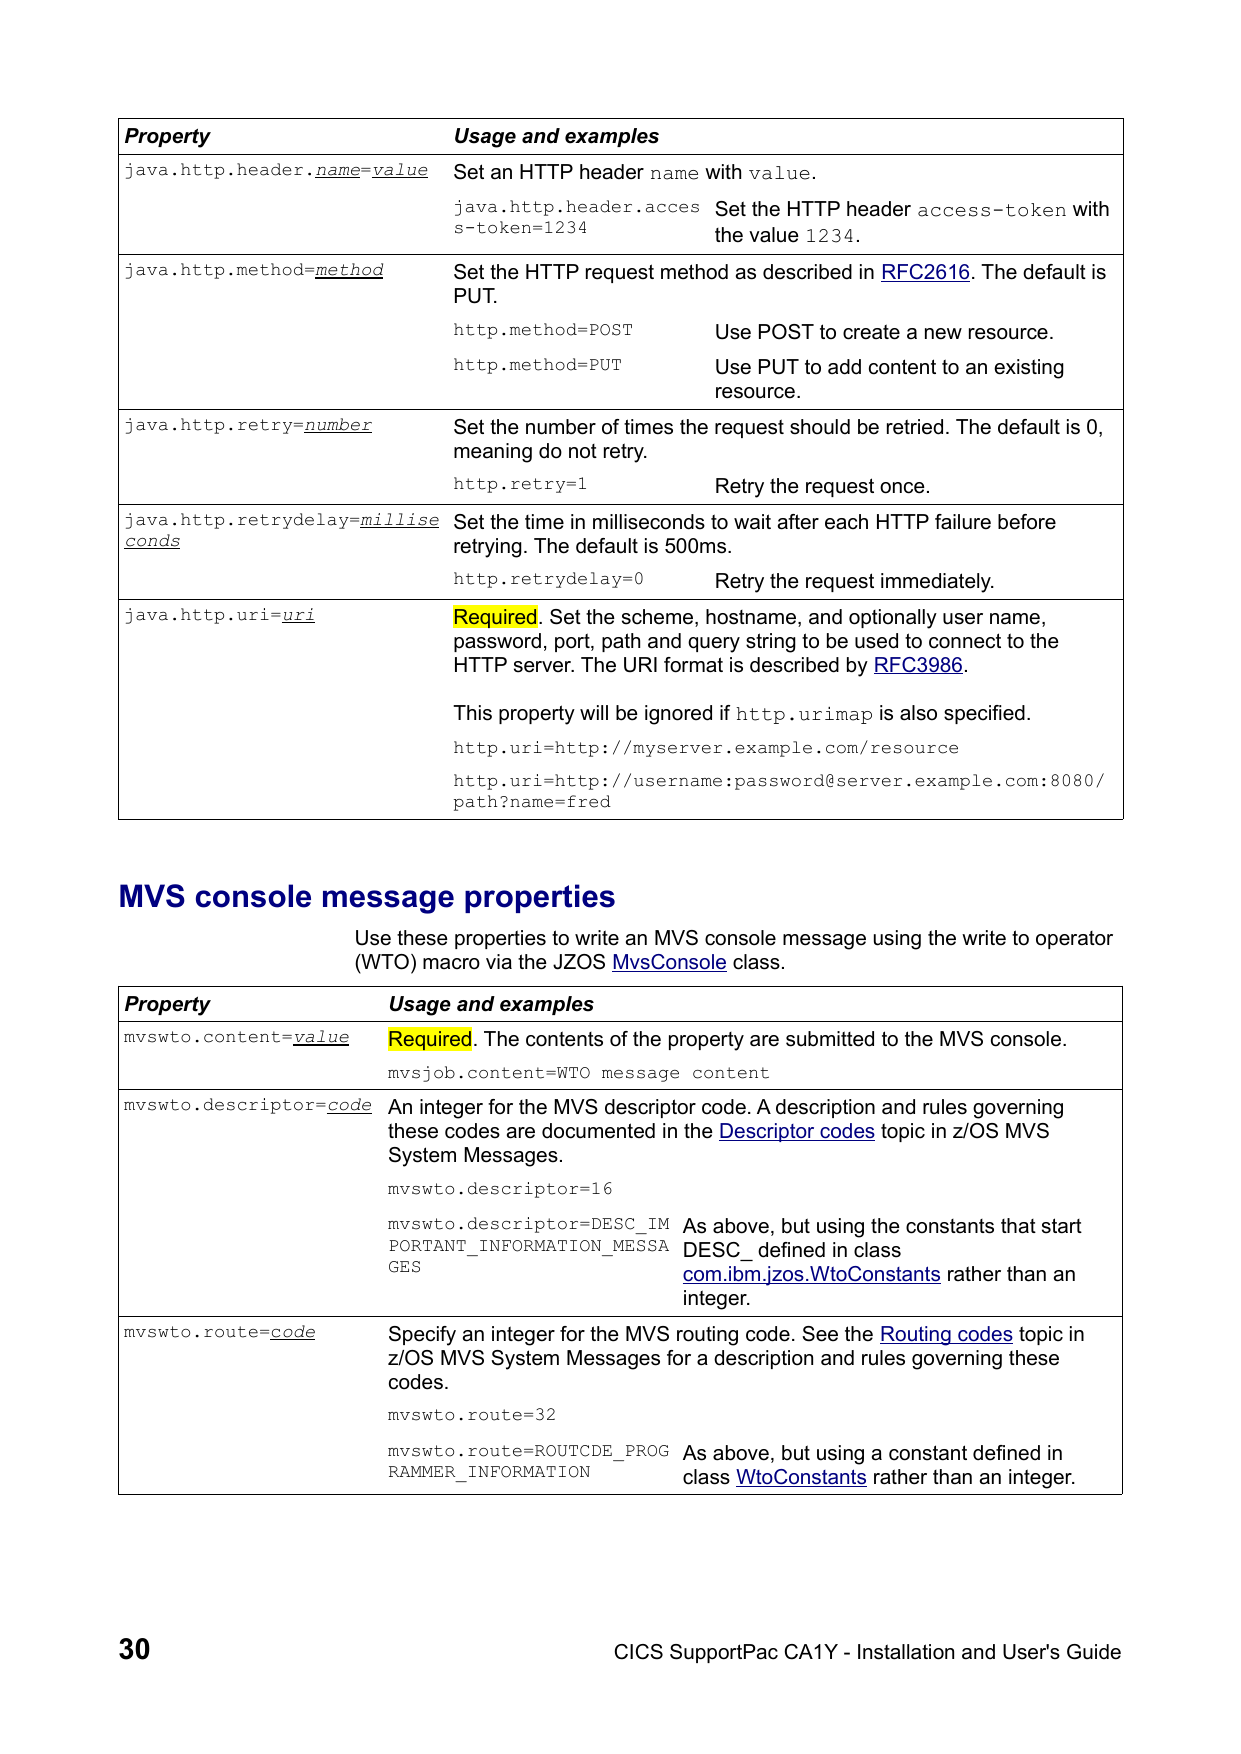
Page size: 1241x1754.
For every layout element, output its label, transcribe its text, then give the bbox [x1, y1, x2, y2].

table_cell As above, but using the constants that start DESC_ defined in class com.ibm.jzos.WtoConstants rather than an integer. [677, 1208, 1122, 1316]
table_cell mvswto.descriptor=code [119, 1090, 382, 1316]
table_cell java.http.method=method [119, 255, 447, 409]
table_header Property [119, 987, 382, 1021]
table_cell http.uri=http://username:password@server.example.com:8080/path?name=fred [448, 765, 1123, 819]
table_cell java.http.header.name=value [119, 155, 447, 191]
table_cell Use PUT to add content to an existing resource. [709, 349, 1123, 409]
table_cell mvswto.descriptor=16 [382, 1173, 677, 1208]
table_header Property [119, 119, 447, 154]
table_cell http.method=PUT [448, 349, 709, 409]
table_cell java.http.uri=uri [119, 600, 447, 819]
table_cell java.http.retrydelay=milliseconds [119, 505, 447, 599]
table_cell http.uri=http://myserver.example.com/resource [448, 732, 1123, 765]
table_cell http.retrydelay=0 [448, 563, 709, 599]
table_cell Set an HTTP header name with value. [448, 155, 1123, 191]
table_cell Set the time in milliseconds to wait after each HTTP failure before retrying. The default is 500ms. [448, 505, 1123, 563]
table_cell mvswto.route=ROUTCDE_PROGRAMMER_INFORMATION [382, 1435, 677, 1494]
table_cell [119, 1057, 382, 1089]
table_cell mvswto.route=32 [382, 1399, 677, 1435]
table_cell mvswto.route=code [119, 1317, 382, 1494]
table_cell An integer for the MVS descriptor code. A description and rules governing these codes are documented in the Descriptor codes topic in z/OS MVS System Messages. [382, 1090, 1122, 1173]
table_cell Set the number of times the request should be retried. The default is 0, meaning do not retry. [448, 410, 1123, 468]
table_cell mvsjob.content=WTO message content [382, 1057, 1122, 1089]
table_cell http.method=POST [448, 314, 709, 349]
table_cell mvswto.descriptor=DESC_IMPORTANT_INFORMATION_MESSAGES [382, 1208, 677, 1316]
table_cell Retry the request immediately. [709, 563, 1123, 599]
table_header Usage and examples [448, 119, 1123, 154]
table_cell [677, 1399, 1122, 1435]
table_cell http.retry=1 [448, 468, 709, 504]
table_cell [119, 191, 447, 254]
table_cell java.http.header.access-token=1234 [448, 191, 709, 254]
table_cell java.http.retry=number [119, 410, 447, 504]
table_cell Retry the request once. [709, 468, 1123, 504]
table_cell Use POST to create a new resource. [709, 314, 1123, 349]
table_cell As above, but using a constant defined in class WtoConstants rather than an integer. [677, 1435, 1122, 1494]
subtitle MVS console message properties [118, 878, 1122, 914]
table_cell Specify an integer for the MVS routing code. See the Routing codes topic in z/OS MVS System Messages for a description and rules governing these codes. [382, 1317, 1122, 1399]
text Use these properties to write an MVS console message using the write to operator (WTO) macro via the JZOS MvsConsole class. [354, 926, 1122, 974]
table_cell Set the HTTP header access-token with the value 1234. [709, 191, 1123, 254]
table_cell Required. Set the scheme, hostname, and optionally user name, password, port, path and query string to be used to connect to the HTTP server. The URI format is described by RFC3986. This property will be ignored if http.urimap is also specified. [448, 600, 1123, 732]
table_cell [677, 1173, 1122, 1208]
table_cell Required. The contents of the property are submitted to the MVS console. [382, 1022, 1122, 1057]
table_cell mvswto.content=value [119, 1022, 382, 1057]
table_header Usage and examples [382, 987, 1122, 1021]
table_cell Set the HTTP request method as described in RFC2616. The default is PUT. [448, 255, 1123, 314]
